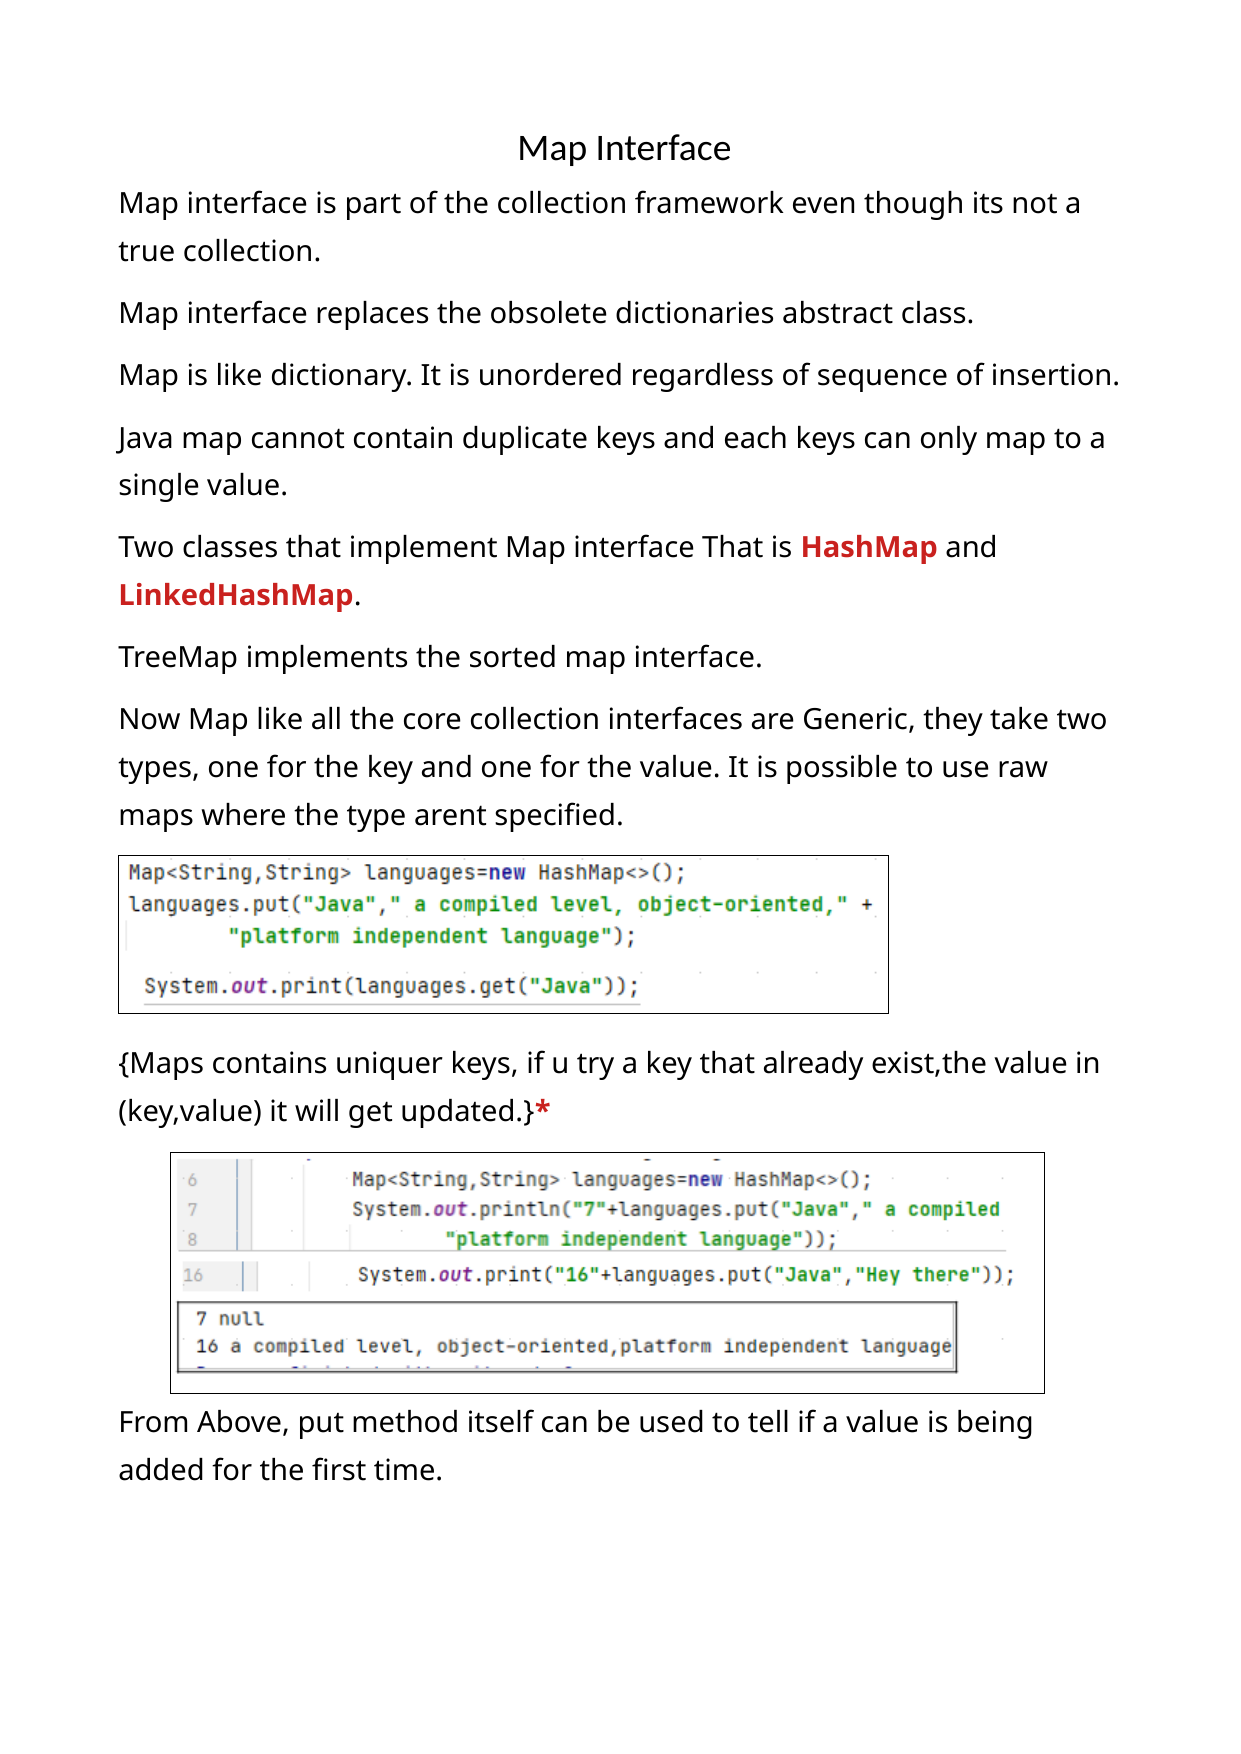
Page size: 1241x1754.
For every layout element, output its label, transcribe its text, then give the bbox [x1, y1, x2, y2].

text Map interface is part of the collection framework even though its not a true collection. [118, 183, 1122, 270]
text Map is like dictionary. It is unordered regardless of sequence of insertion. [118, 355, 1122, 394]
text {Maps contains uniquer keys, if u try a key that already exist,the value in (key,value) it will get updated.}* [118, 1043, 1122, 1130]
subtitle Map Interface [118, 124, 1122, 170]
text Two classes that implement Map interface That is HashMap and LinkedHashMap. [118, 527, 1122, 614]
text Now Map like all the core collection interfaces are Generic, they take two types, one for the key and one for the value. It is possible to use raw maps where the type arent specified. [118, 699, 1122, 833]
text From Above, put method itself can be used to tell if a value is being added for the first time. [118, 1152, 1122, 1489]
text TreeMap implements the sorted map interface. [118, 636, 1122, 676]
picture [121, 858, 886, 1010]
text Map interface replaces the obsolete dictionaries abstract class. [118, 292, 1122, 332]
text Java map cannot contain duplicate keys and each keys can only map to a single value. [118, 417, 1122, 504]
picture [173, 1155, 1041, 1391]
